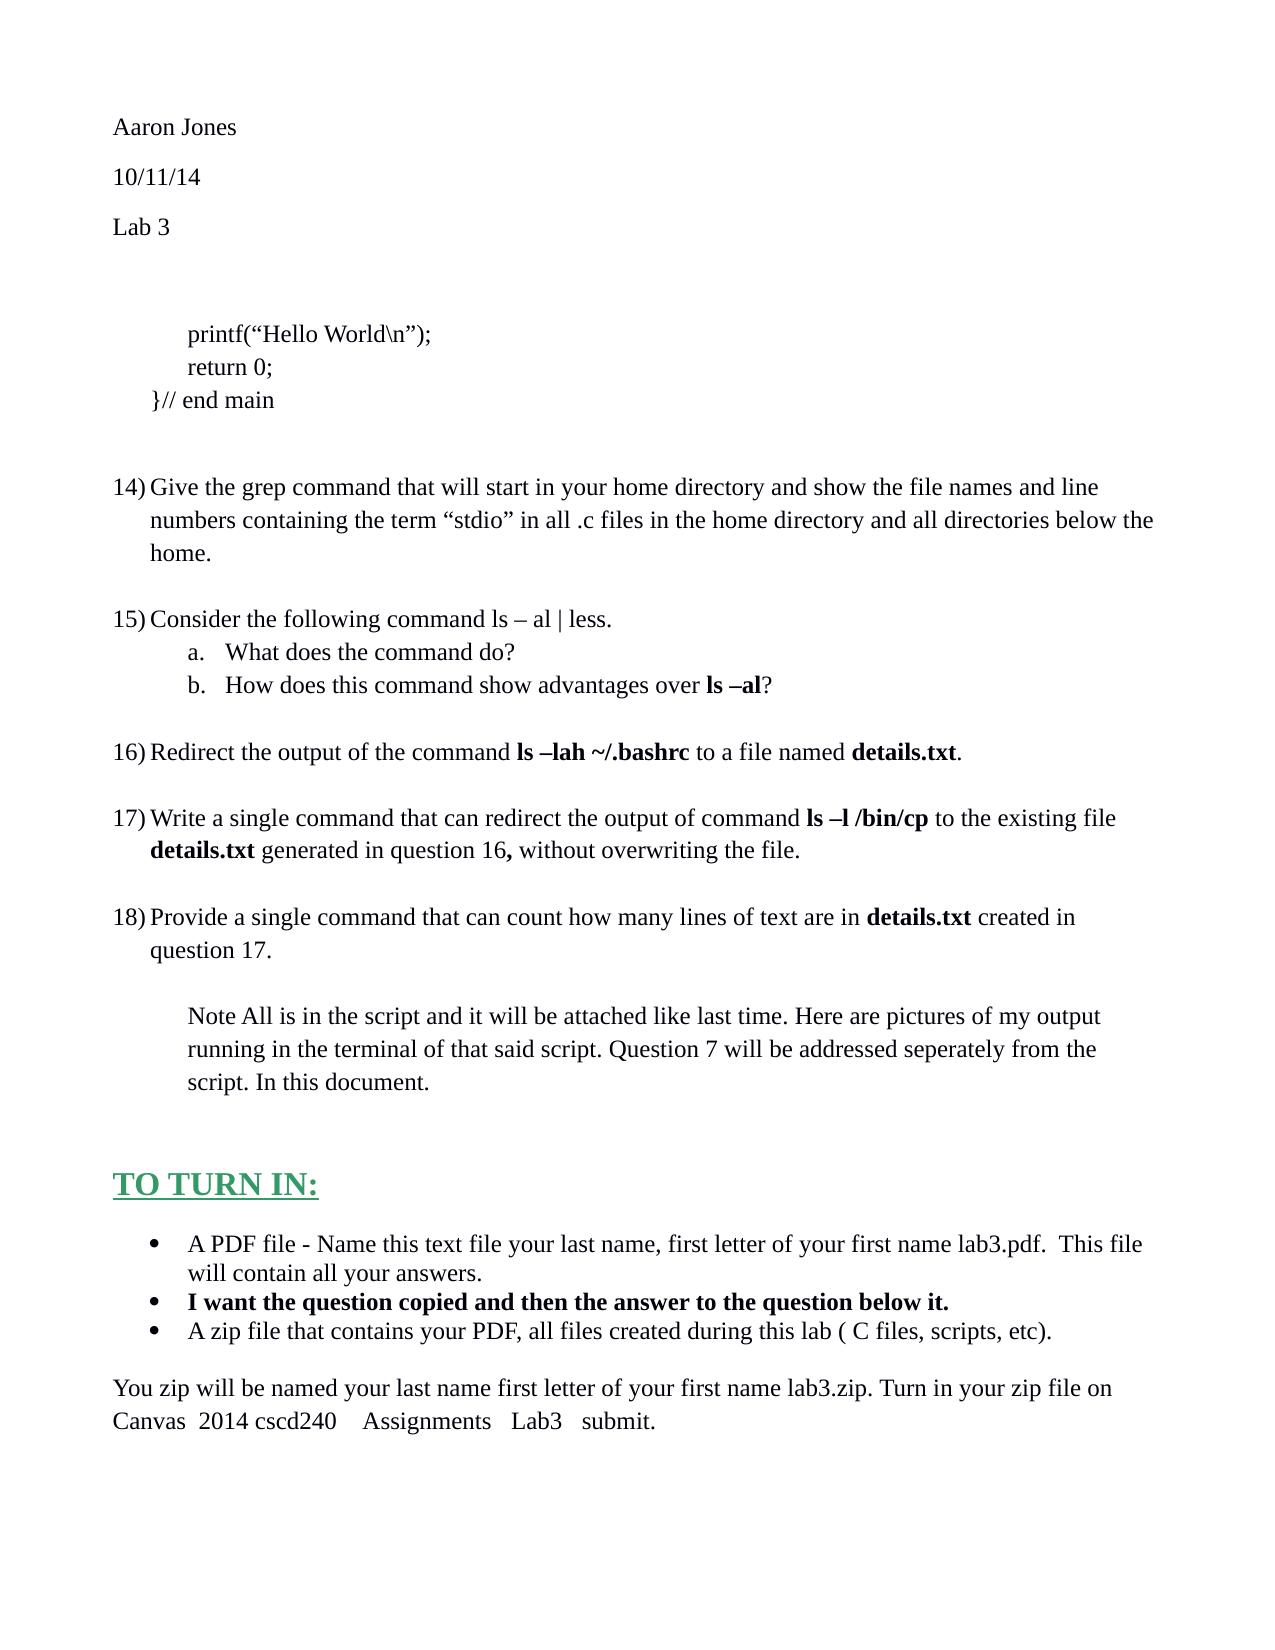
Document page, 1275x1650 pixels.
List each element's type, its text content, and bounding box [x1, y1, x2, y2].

list I want the question copied and then the answer to the question below it. [150, 1287, 1162, 1316]
list printf(“Hello World\n”); [150, 319, 1162, 348]
list Provide a single command that can count how many lines of text are in details.txt created in question 17. [112, 902, 1162, 963]
text TO TURN IN: [112, 1165, 1162, 1203]
list }// end main [150, 386, 1162, 414]
list A zip file that contains your PDF, all files created during this lab ( C files, scripts, etc). [150, 1316, 1162, 1373]
list A PDF file - Name this text file your last name, first letter of your first name lab3.pdf. This file will contain all your answers. [150, 1229, 1162, 1287]
list What does the command do? [187, 637, 1162, 666]
list return 0; [150, 352, 1162, 381]
list How does this command show advantages over ls –al? [187, 671, 1162, 699]
list Note All is in the script and it will be attached like last time. Here are pictures of my output running in the terminal of that said script. Question 7 will be addressed seperately from the script. In this document. [187, 1001, 1162, 1096]
text You zip will be named your last name first letter of your first name lab3.zip. Turn in your zip file on Canvas 2014 cscd240 AssignmentsLab3submit. [112, 1373, 1162, 1435]
list Redirect the output of the command ls –lah ~/.bashrc to a file named details.txt. [112, 737, 1162, 765]
list Write a single command that can redirect the output of command ls –l /bin/cp to the existing file details.txt generated in question 16, without overwriting the file. [112, 803, 1162, 864]
list Consider the following command ls – al | less. [112, 604, 1162, 633]
list Give the grep command that will start in your home directory and show the file names and line numbers containing the term “stdio” in all .c files in the home directory and all directories below the home. [112, 472, 1162, 567]
